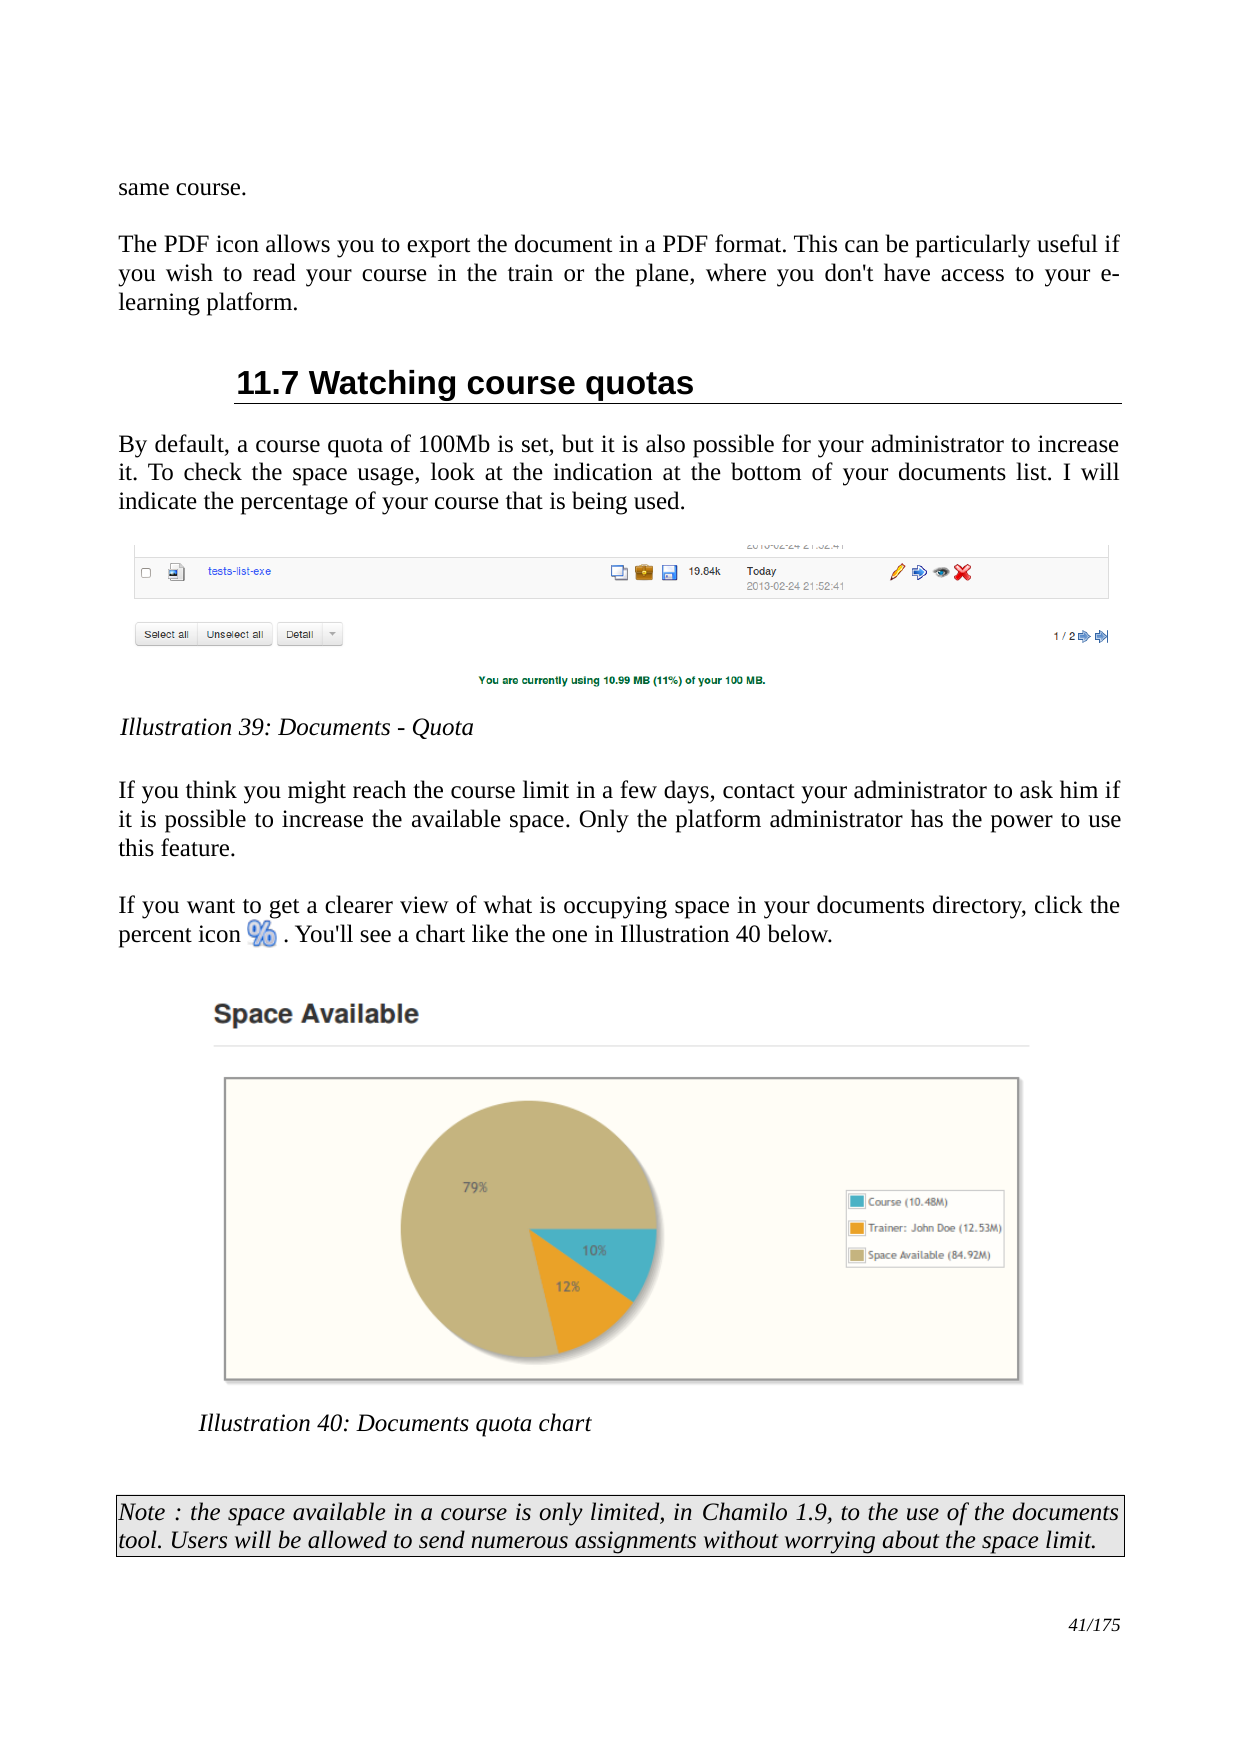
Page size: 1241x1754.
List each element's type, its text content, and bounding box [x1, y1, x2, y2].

text The PDF icon allows you to export the document in a PDF format. This can be particularly useful if you wish to read your course in the train or the plane, where you don't have access to your e-learning platform. [118, 229, 1122, 315]
text same course. [118, 172, 1122, 200]
text If you think you might reach the course limit in a few days, contact your administrator to ask him if it is possible to increase the available space. Only the platform administrator has the power to use this feature. [118, 775, 1122, 862]
picture [198, 990, 1043, 1409]
text Illustration 40: Documents quota chart [198, 1409, 1042, 1437]
text If you want to get a clearer view of what is occupying space in your documents directory, click the percent icon . You'll see a chart like the one in Illustration 40 below. [118, 890, 1122, 948]
text Illustration 39: Documents - Quota [120, 712, 1120, 741]
text Note : the space available in a course is only limited, in Chamilo 1.9, to the use of the documents tool. Users will be allowed to send numerous assignments without worrying about the space limit. [117, 1496, 1124, 1556]
picture [118, 545, 1122, 712]
subtitle Watching course quotas [234, 363, 1122, 403]
picture [247, 919, 277, 949]
text By default, a course quota of 100Mb is set, but it is also possible for your administrator to increase it. To check the space usage, look at the indication at the bottom of your documents list. I will indicate the percentage of your course that is being used. [118, 429, 1122, 515]
